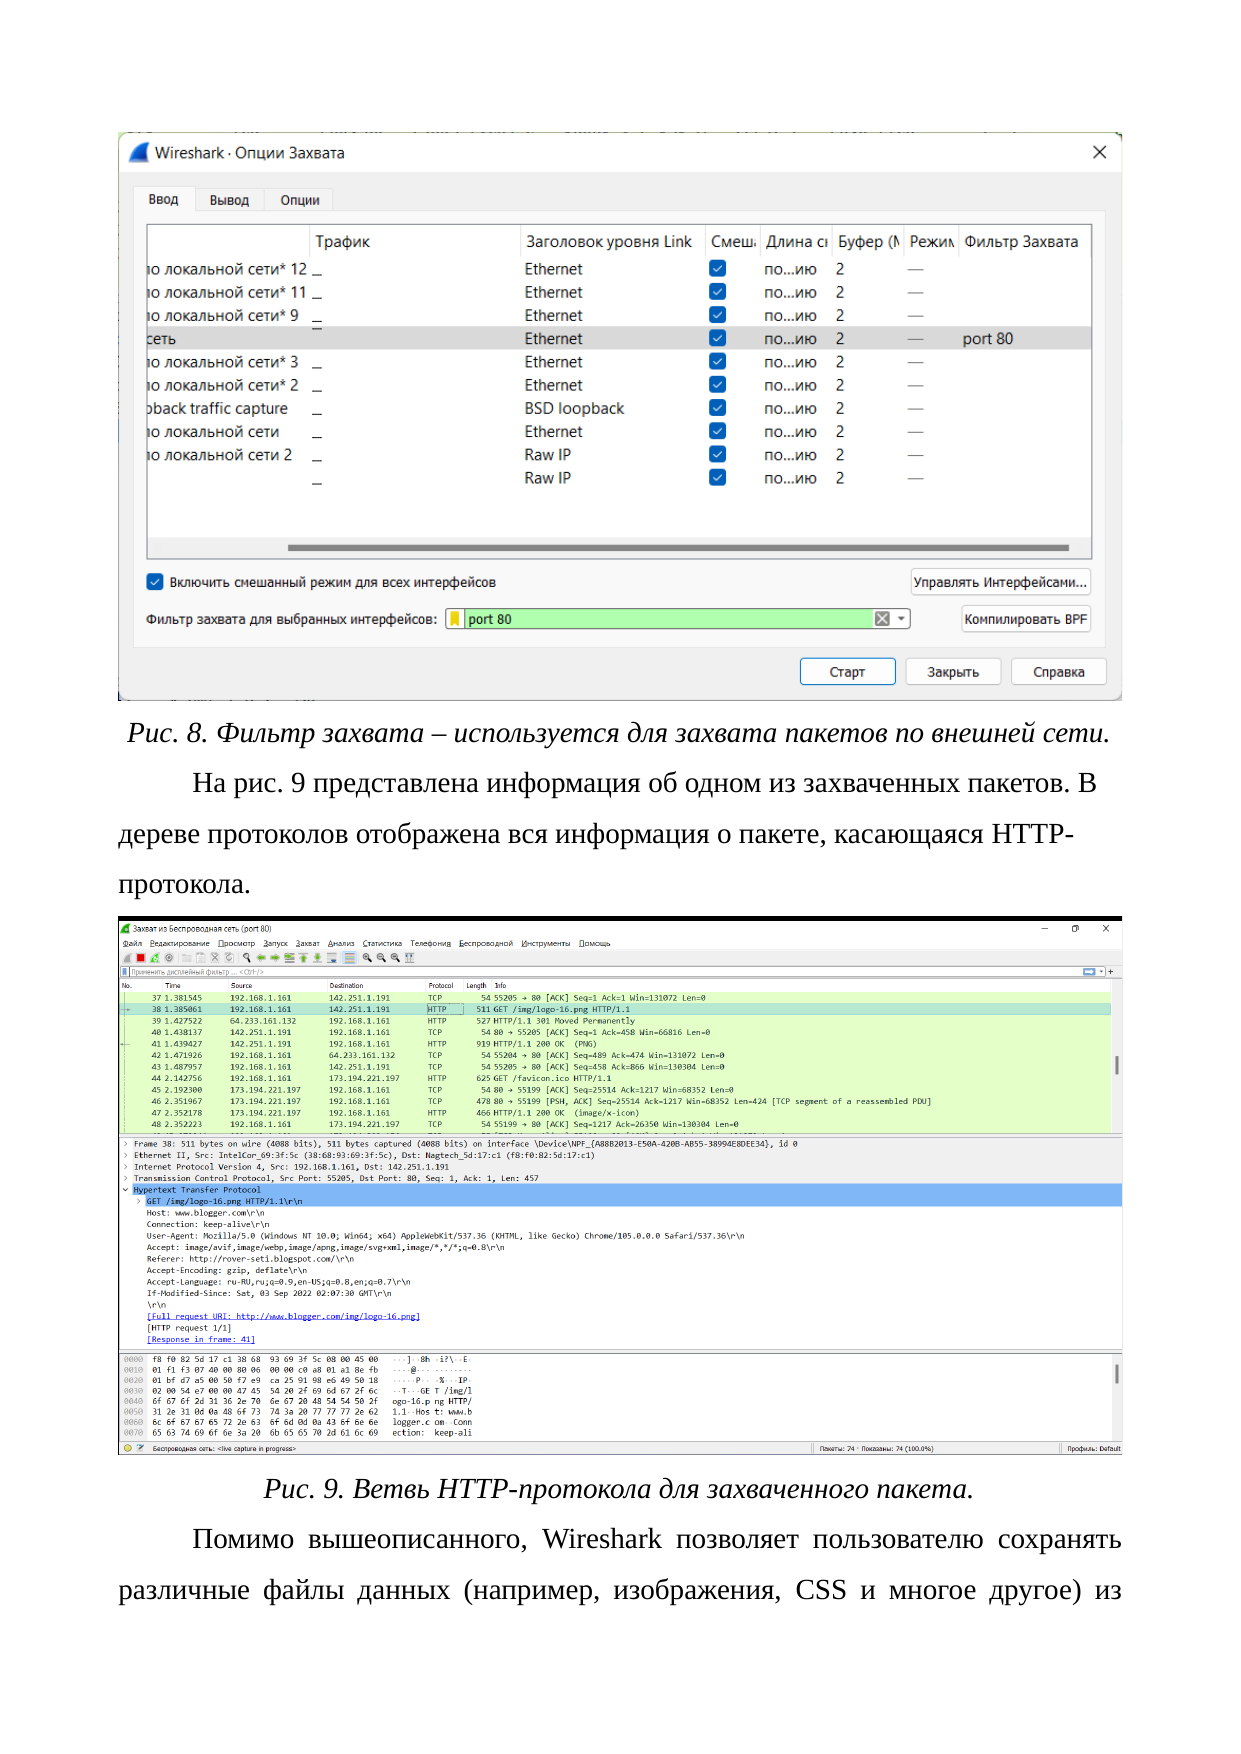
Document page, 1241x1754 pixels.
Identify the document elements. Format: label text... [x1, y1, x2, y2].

text На рис. 9 представлена информация об одном из захваченных пакетов. В дереве протоколов отображена вся информация о пакете, касающаяся HTTP-протокола. [118, 766, 1122, 900]
picture [118, 916, 1123, 1455]
picture [118, 132, 1123, 701]
text Рис. 9. Ветвь HTTP-протокола для захваченного пакета. [118, 1455, 1122, 1505]
text Помимо вышеописанного, Wireshark позволяет пользователю сохранять различные файлы данных (например, изображения, CSS и многое другое) из [118, 1522, 1122, 1606]
text Рис. 8. Фильтр захвата – используется для захвата пакетов по внешней сети. [118, 715, 1122, 749]
